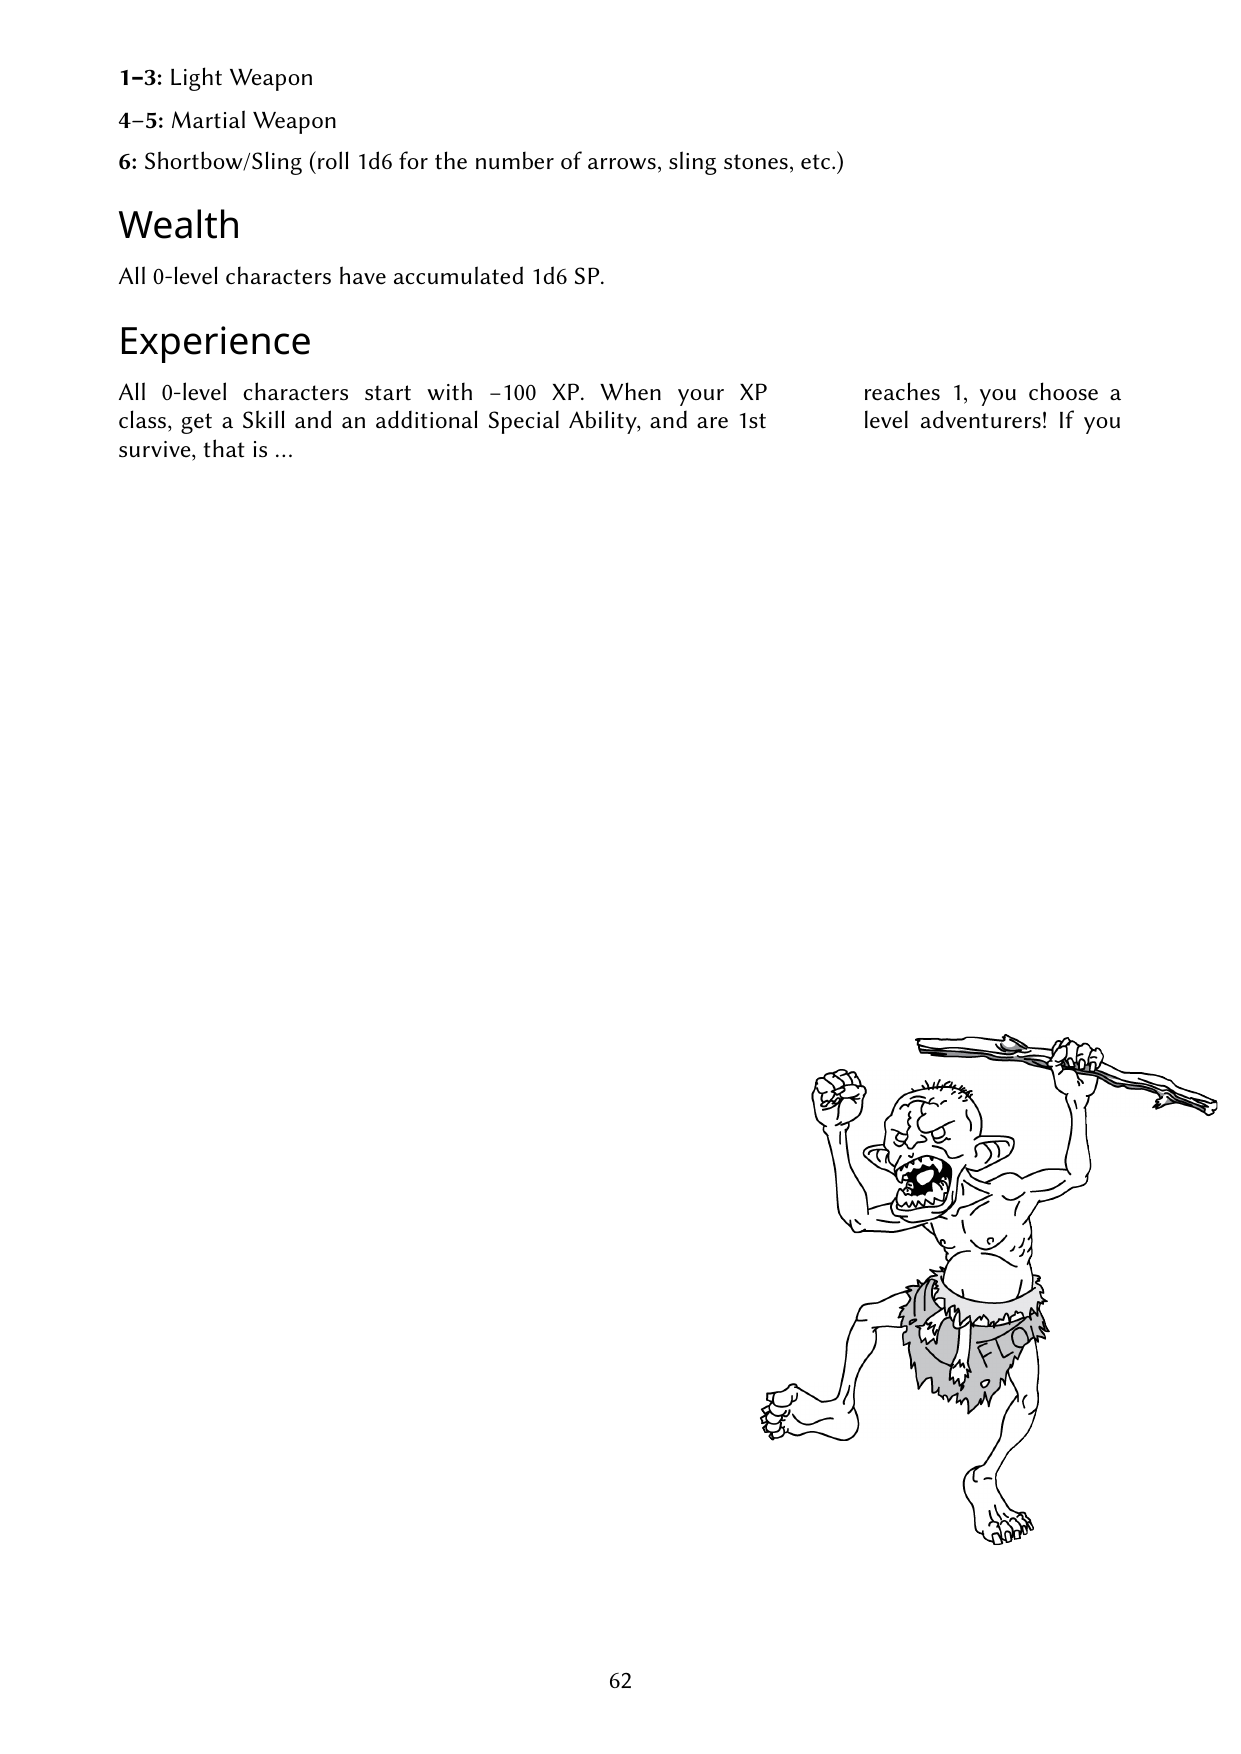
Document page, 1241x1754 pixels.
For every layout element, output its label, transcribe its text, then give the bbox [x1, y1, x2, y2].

text 1–3: Light Weapon [118, 59, 1122, 93]
subtitle Wealth [118, 199, 1122, 250]
text 4–5: Martial Weapon [118, 106, 1122, 134]
picture [877, 1289, 1241, 1557]
text All 0-level characters start with −100 XP. When your XP reaches 1, you choose a class, get a Skill and an additional Special Ability, and are 1st level adventurers! If you survive, that is … [118, 378, 1122, 463]
subtitle Experience [118, 314, 1122, 366]
text 6: Shortbow/Sling (roll 1d6 for the number of arrows, sling stones, etc.) [118, 147, 1122, 175]
picture [1096, 1191, 1241, 1261]
text All 0-level characters have accumulated 1d6 SP. [118, 262, 1122, 291]
